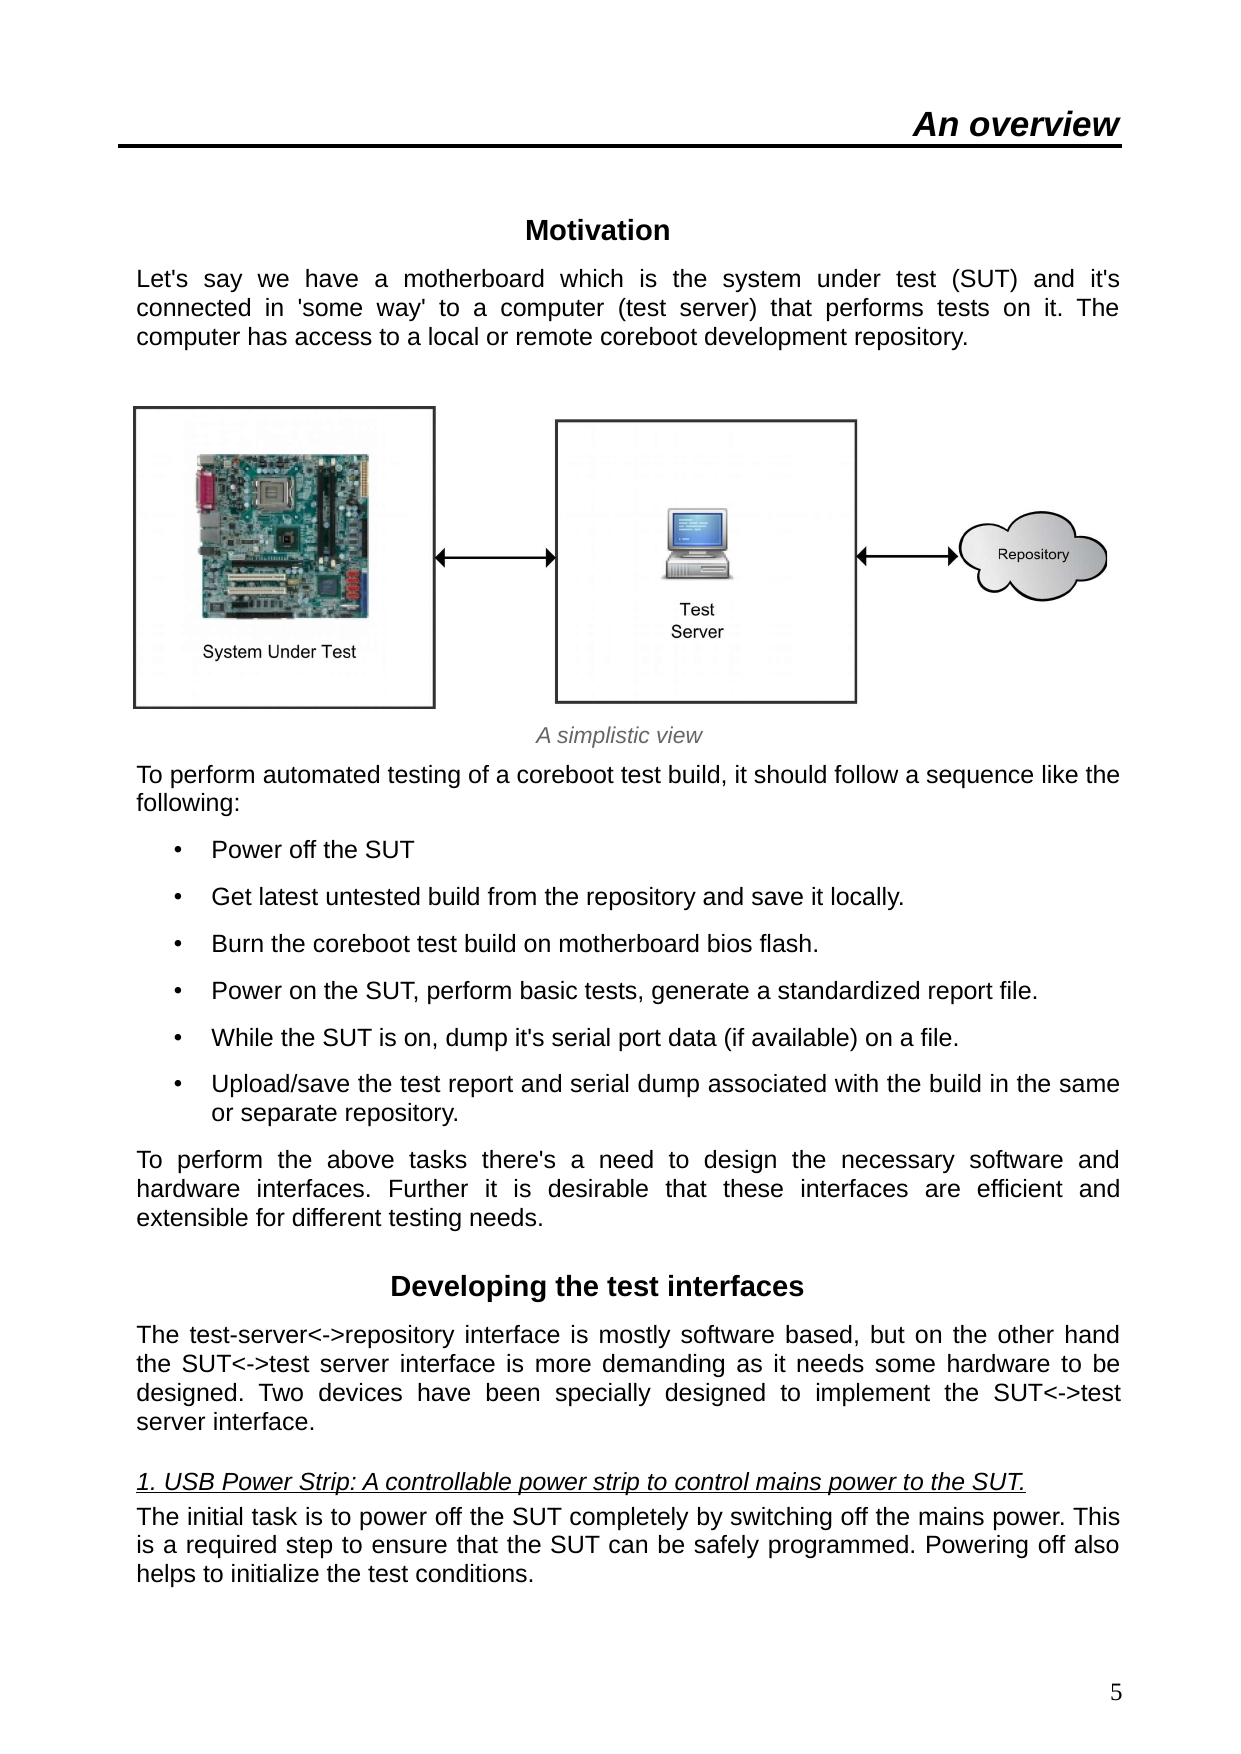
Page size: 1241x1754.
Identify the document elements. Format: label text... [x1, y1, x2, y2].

text To perform the above tasks there's a need to design the necessary software and hardware interfaces. Further it is desirable that these interfaces are efficient and extensible for different testing needs. [136, 1145, 1122, 1231]
text The initial task is to power off the SUT completely by switching off the mains power. This is a required step to ensure that the SUT can be safely programmed. Powering off also helps to initialize the test conditions. [136, 1502, 1122, 1588]
list Power off the SUT [174, 835, 1122, 864]
text To perform automated testing of a coreboot test build, it should follow a sequence like the following: [133, 369, 1122, 817]
picture [133, 406, 1108, 709]
subtitle Motivation [130, 213, 1065, 246]
list While the SUT is on, dump it's serial port data (if available) on a file. [174, 1023, 1122, 1051]
subtitle An overview [118, 104, 1122, 144]
text A simplistic view of the test set-up [133, 748, 1107, 757]
subtitle Developing the test interfaces [130, 1269, 1065, 1302]
list Upload/save the test report and serial dump associated with the build in the same or separate repository. [174, 1069, 1122, 1127]
list Power on the SUT, perform basic tests, generate a standardized report file. [174, 976, 1122, 1004]
text A simplistic view of the test set-up [133, 370, 1107, 406]
text A simplistic view [133, 709, 1107, 748]
list Burn the coreboot test build on motherboard bios flash. [174, 929, 1122, 958]
subtitle 1. USB Power Strip: A controllable power strip to control mains power to the SUT. [136, 1467, 1122, 1496]
text Let's say we have a motherboard which is the system under test (SUT) and it's connected in 'some way' to a computer (test server) that performs tests on it. The computer has access to a local or remote coreboot development repository. [136, 264, 1122, 351]
text The test-server<->repository interface is mostly software based, but on the other hand the SUT<->test server interface is more demanding as it needs some hardware to be designed. Two devices have been specially designed to implement the SUT<->test server interface. [136, 1320, 1122, 1435]
list Get latest untested build from the repository and save it locally. [174, 882, 1122, 911]
